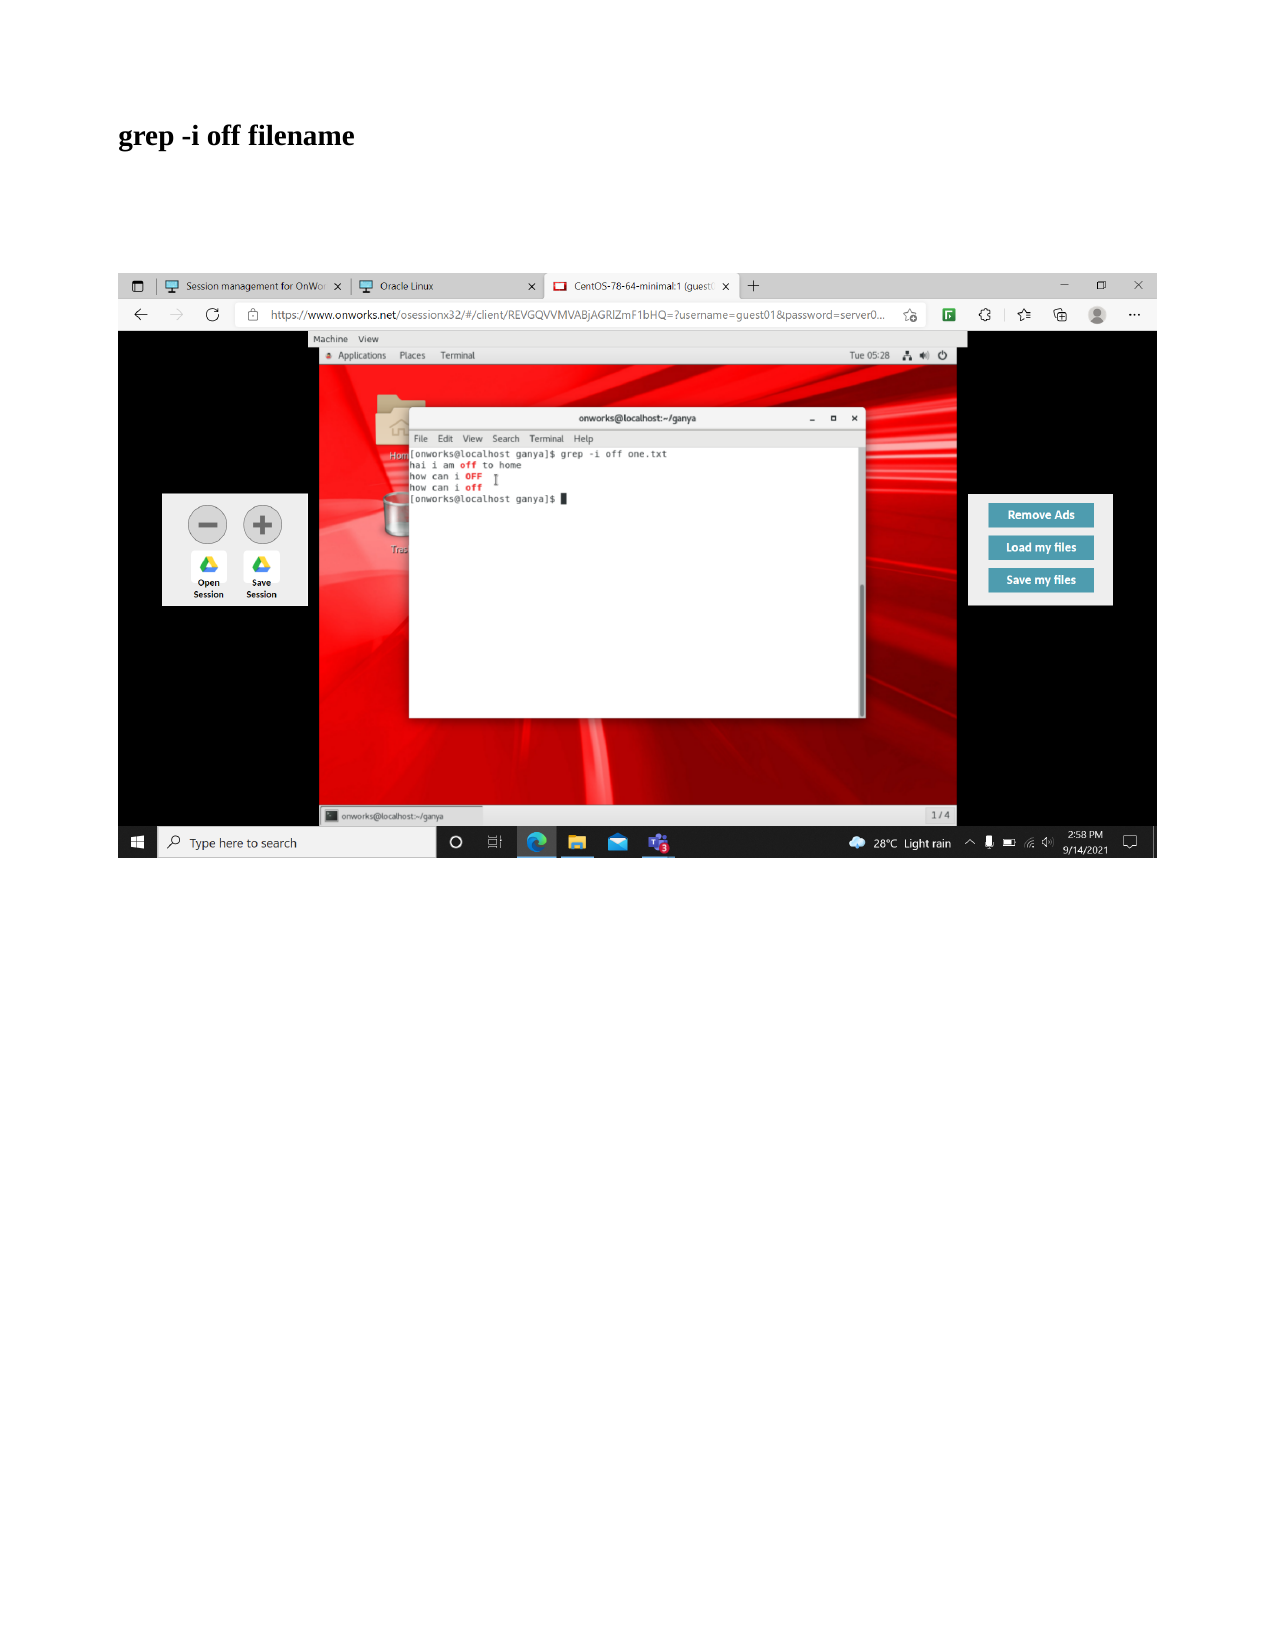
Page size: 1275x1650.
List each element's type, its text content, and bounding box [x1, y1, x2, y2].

picture [118, 273, 1157, 858]
text grep -i off filename [118, 118, 1157, 152]
